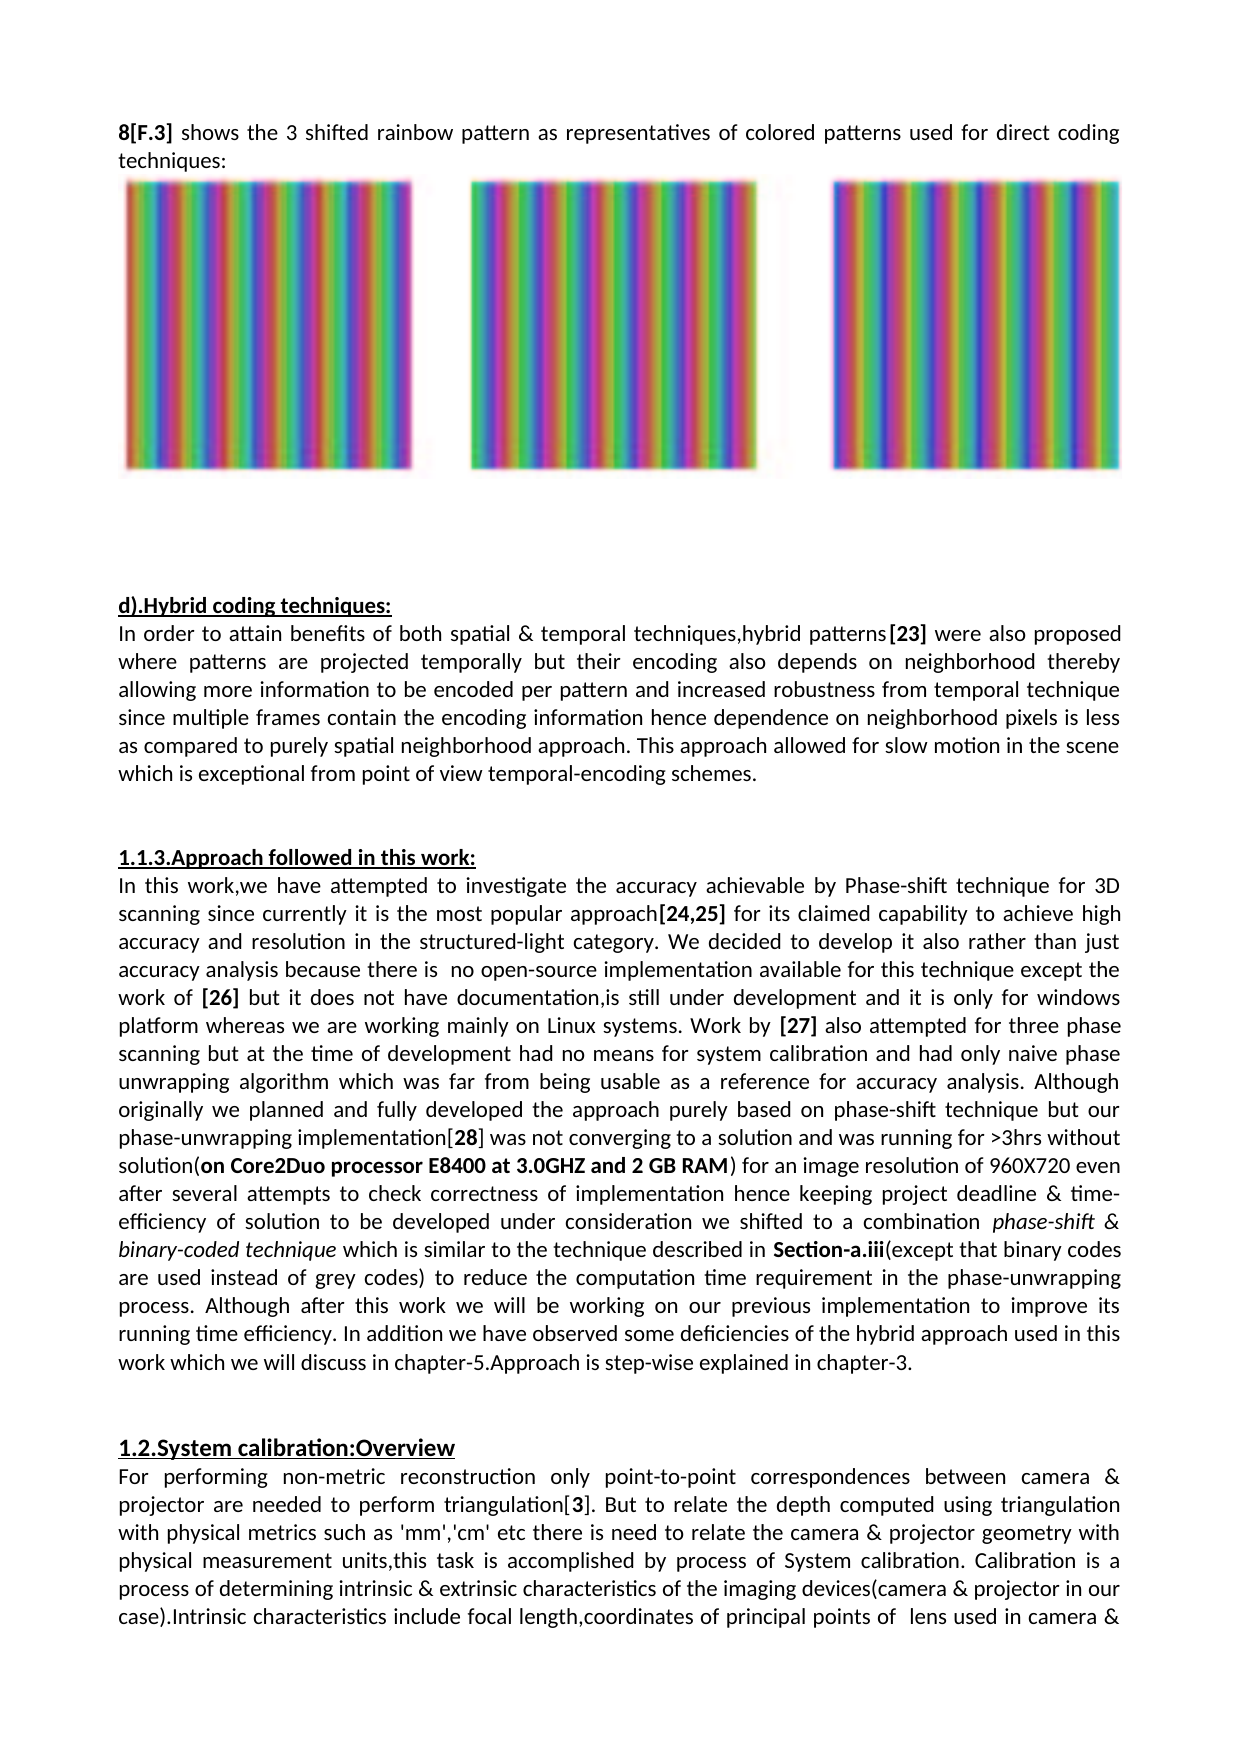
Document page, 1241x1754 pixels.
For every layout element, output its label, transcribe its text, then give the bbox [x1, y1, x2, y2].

picture [118, 174, 1123, 479]
text d).Hybrid coding techniques: [118, 591, 1122, 619]
text 8[F.3] shows the 3 shifted rainbow pattern as representatives of colored patterns used for direct coding techniques: [118, 118, 1122, 174]
text 1.1.3.Approach followed in this work: [118, 843, 1122, 871]
text For performing non-metric reconstruction only point-to-point correspondences between camera & projector are needed to perform triangulation[3]. But to relate the depth computed using triangulation with physical metrics such as 'mm','cm' etc there is need to relate the camera & projector geometry with physical measurement units,this task is accomplished by process of System calibration. Calibration is a process of determining intrinsic & extrinsic characteristics of the imaging devices(camera & projector in our case).Intrinsic characteristics include focal length,coordinates of principal points of lens used in camera & [118, 1462, 1122, 1630]
text In order to attain benefits of both spatial & temporal techniques,hybrid patterns[23] were also proposed where patterns are projected temporally but their encoding also depends on neighborhood thereby allowing more information to be encoded per pattern and increased robustness from temporal technique since multiple frames contain the encoding information hence dependence on neighborhood pixels is less as compared to purely spatial neighborhood approach. This approach allowed for slow motion in the scene which is exceptional from point of view temporal-encoding schemes. [118, 619, 1122, 787]
text 1.2.System calibration:Overview [118, 1432, 1122, 1462]
text In this work,we have attempted to investigate the accuracy achievable by Phase-shift technique for 3D scanning since currently it is the most popular approach[24,25] for its claimed capability to achieve high accuracy and resolution in the structured-light category. We decided to develop it also rather than just accuracy analysis because there is no open-source implementation available for this technique except the work of [26] but it does not have documentation,is still under development and it is only for windows platform whereas we are working mainly on Linux systems. Work by [27] also attempted for three phase scanning but at the time of development had no means for system calibration and had only naive phase unwrapping algorithm which was far from being usable as a reference for accuracy analysis. Although originally we planned and fully developed the approach purely based on phase-shift technique but our phase-unwrapping implementation[28] was not converging to a solution and was running for >3hrs without solution(on Core2Duo processor E8400 at 3.0GHZ and 2 GB RAM) for an image resolution of 960X720 even after several attempts to check correctness of implementation hence keeping project deadline & time-efficiency of solution to be developed under consideration we shifted to a combination phase-shift & binary-coded technique which is similar to the technique described in Section-a.iii(except that binary codes are used instead of grey codes) to reduce the computation time requirement in the phase-unwrapping process. Although after this work we will be working on our previous implementation to improve its running time efficiency. In addition we have observed some deficiencies of the hybrid approach used in this work which we will discuss in chapter-5.Approach is step-wise explained in chapter-3. [118, 871, 1122, 1376]
